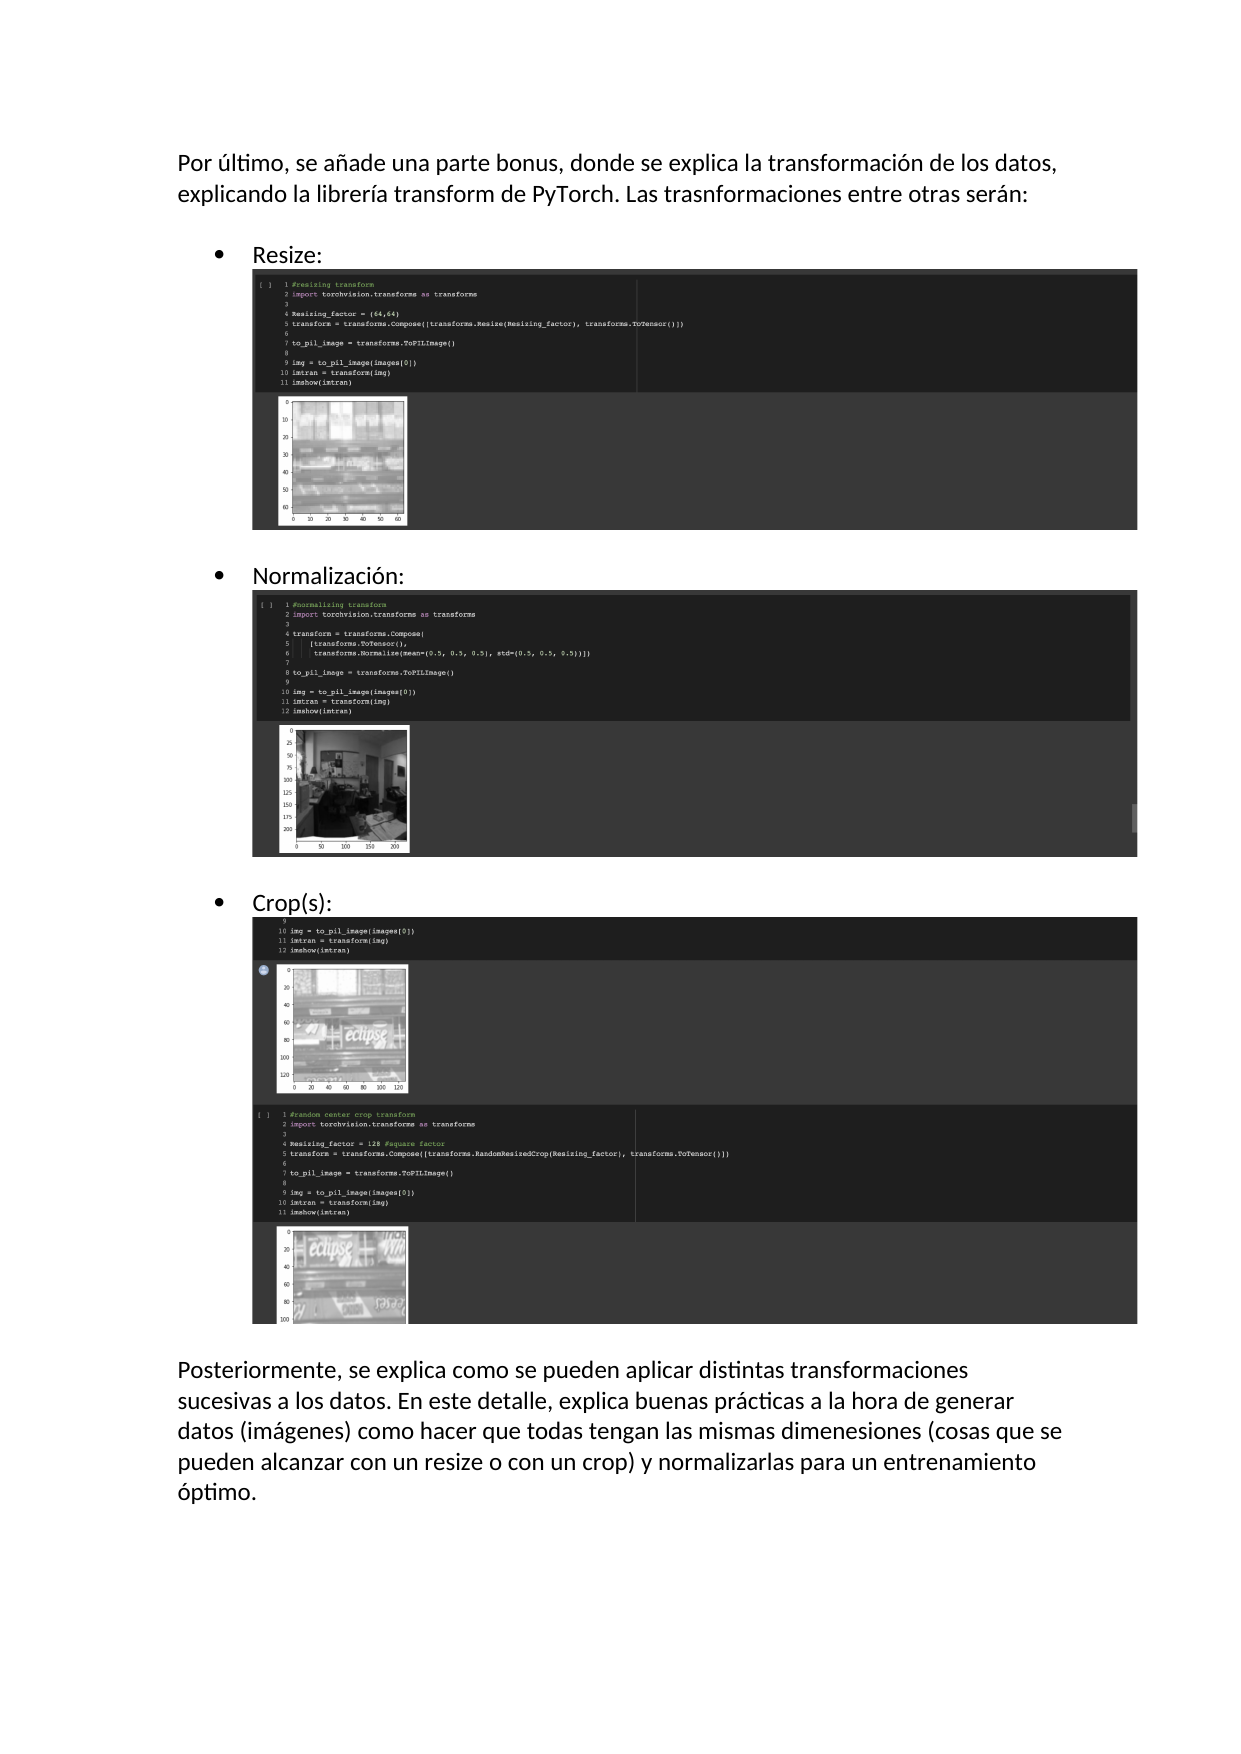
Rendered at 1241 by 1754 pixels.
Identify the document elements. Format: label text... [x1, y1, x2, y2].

list Normalización: [215, 560, 1063, 591]
text Por último, se añade una parte bonus, donde se explica la transformación de los datos, explicando la librería transform de PyTorch. Las trasnformaciones entre otras serán: [177, 148, 1063, 209]
list Crop(s): [215, 887, 1063, 918]
list Resize: [215, 239, 1063, 270]
picture [252, 590, 1138, 857]
picture [252, 917, 1138, 1324]
text Posteriormente, se explica como se pueden aplicar distintas transformaciones sucesivas a los datos. En este detalle, explica buenas prácticas a la hora de generar datos (imágenes) como hacer que todas tengan las mismas dimenesiones (cosas que se pueden alcanzar con un resize o con un crop) y normalizarlas para un entrenamiento óptimo. [177, 1354, 1063, 1507]
picture [252, 269, 1138, 530]
